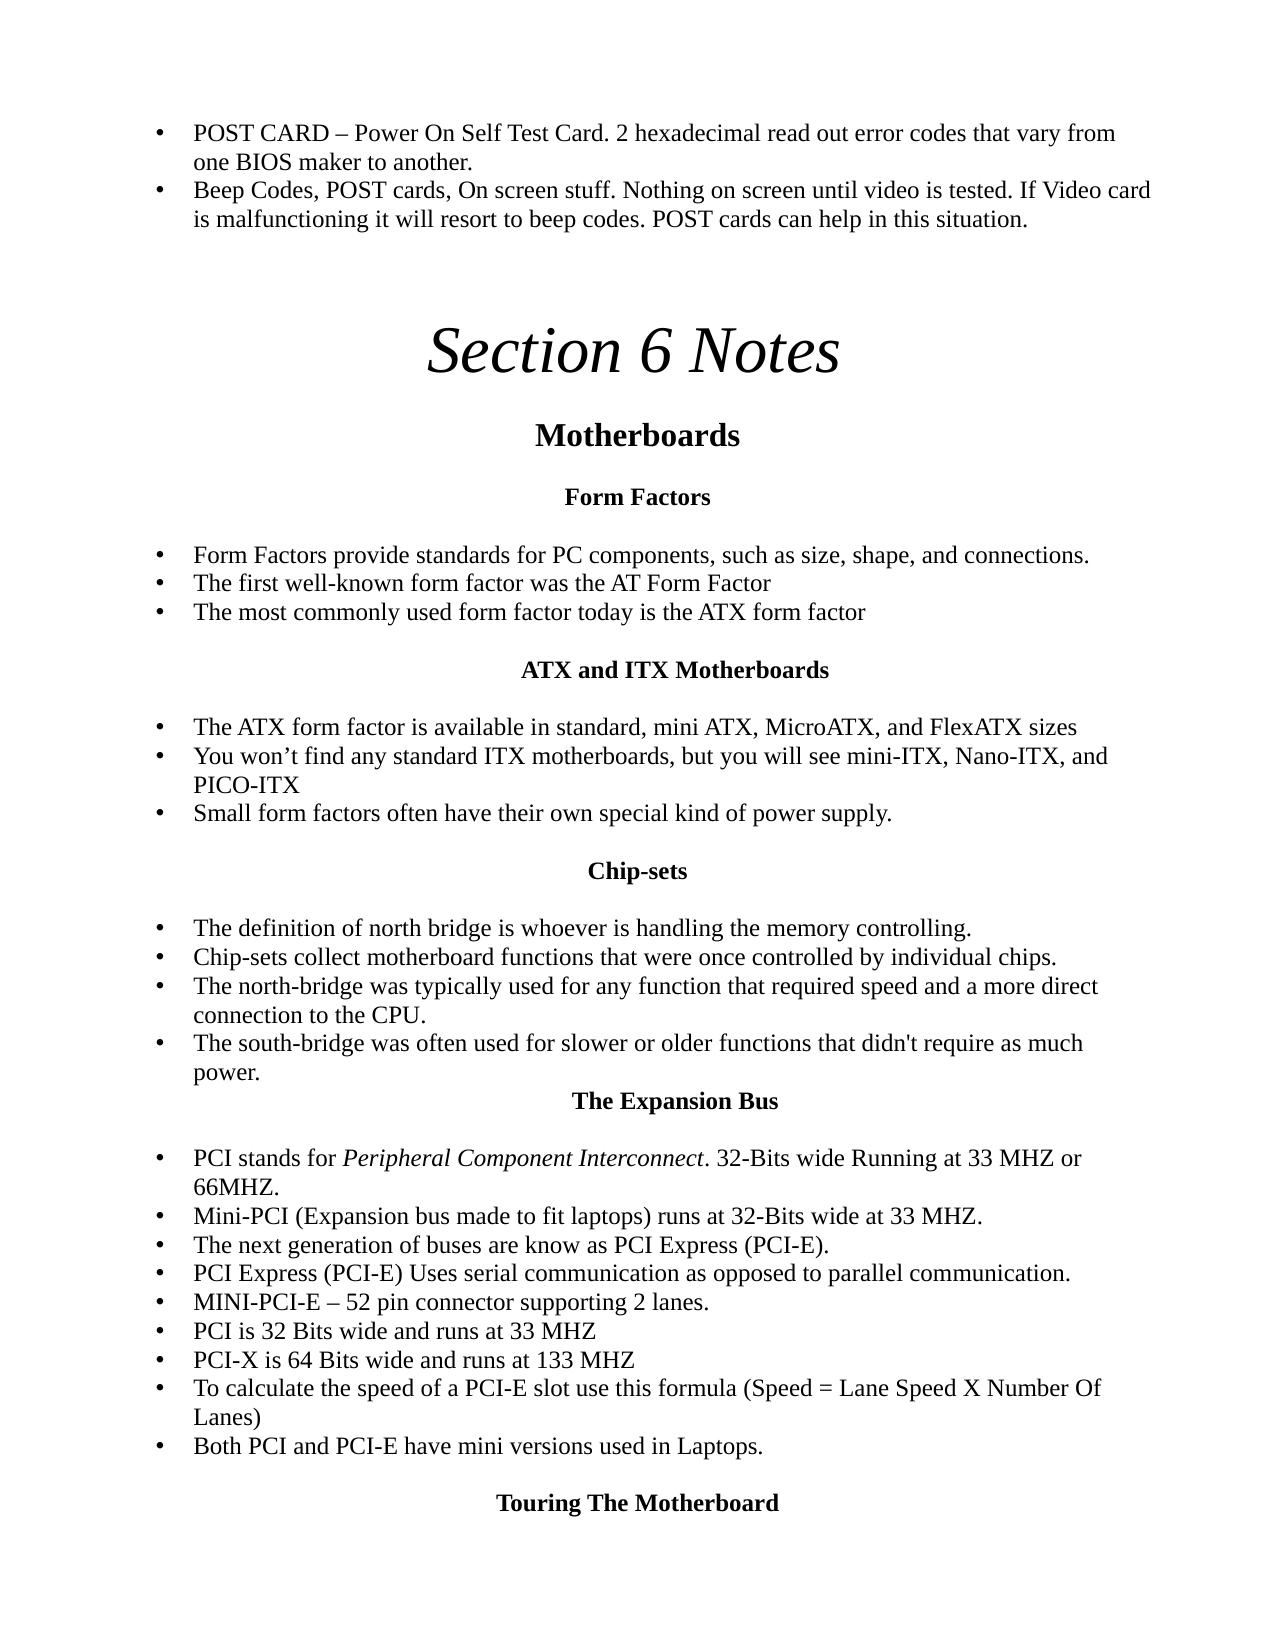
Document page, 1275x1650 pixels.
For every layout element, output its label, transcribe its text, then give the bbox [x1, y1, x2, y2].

list To calculate the speed of a PCI-E slot use this formula (Speed = Lane Speed X Number Of Lanes) [156, 1373, 1157, 1431]
list The south-bridge was often used for slower or older functions that didn't require as much power. [156, 1028, 1157, 1086]
list Chip-sets collect motherboard functions that were once controlled by individual chips. [156, 942, 1157, 971]
list Mini-PCI (Expansion bus made to fit laptops) runs at 32-Bits wide at 33 MHZ. [156, 1201, 1157, 1230]
text Chip-sets [118, 856, 1157, 885]
text Form Factors [118, 482, 1157, 511]
list Small form factors often have their own special kind of power supply. [156, 798, 1157, 827]
list ATX and ITX Motherboards [156, 655, 1157, 683]
list The first well-known form factor was the AT Form Factor [156, 568, 1157, 597]
list The next generation of buses are know as PCI Express (PCI-E). [156, 1230, 1157, 1258]
list PCI stands for Peripheral Component Interconnect. 32-Bits wide Running at 33 MHZ or 66MHZ. [156, 1143, 1157, 1201]
text Motherboards [118, 415, 1157, 453]
list The definition of north bridge is whoever is handling the memory controlling. [156, 913, 1157, 942]
text Touring The Motherboard [118, 1488, 1157, 1517]
list You won’t find any standard ITX motherboards, but you will see mini-ITX, Nano-ITX, and PICO-ITX [156, 741, 1157, 798]
list MINI-PCI-E – 52 pin connector supporting 2 lanes. [156, 1287, 1157, 1316]
list PCI Express (PCI-E) Uses serial communication as opposed to parallel communication. [156, 1258, 1157, 1287]
list PCI-X is 64 Bits wide and runs at 133 MHZ [156, 1345, 1157, 1373]
list The most commonly used form factor today is the ATX form factor [156, 597, 1157, 626]
list POST CARD – Power On Self Test Card. 2 hexadecimal read out error codes that vary from one BIOS maker to another. [156, 118, 1157, 176]
list Both PCI and PCI-E have mini versions used in Laptops. [156, 1431, 1157, 1460]
list The ATX form factor is available in standard, mini ATX, MicroATX, and FlexATX sizes [156, 712, 1157, 741]
list PCI is 32 Bits wide and runs at 33 MHZ [156, 1316, 1157, 1345]
list Beep Codes, POST cards, On screen stuff. Nothing on screen until video is tested. If Video card is malfunctioning it will resort to beep codes. POST cards can help in this situation. [156, 176, 1157, 233]
text Section 6 Notes [118, 310, 1157, 386]
list Form Factors provide standards for PC components, such as size, shape, and connections. [156, 540, 1157, 568]
list The Expansion Bus [156, 1086, 1157, 1115]
list The north-bridge was typically used for any function that required speed and a more direct connection to the CPU. [156, 971, 1157, 1028]
